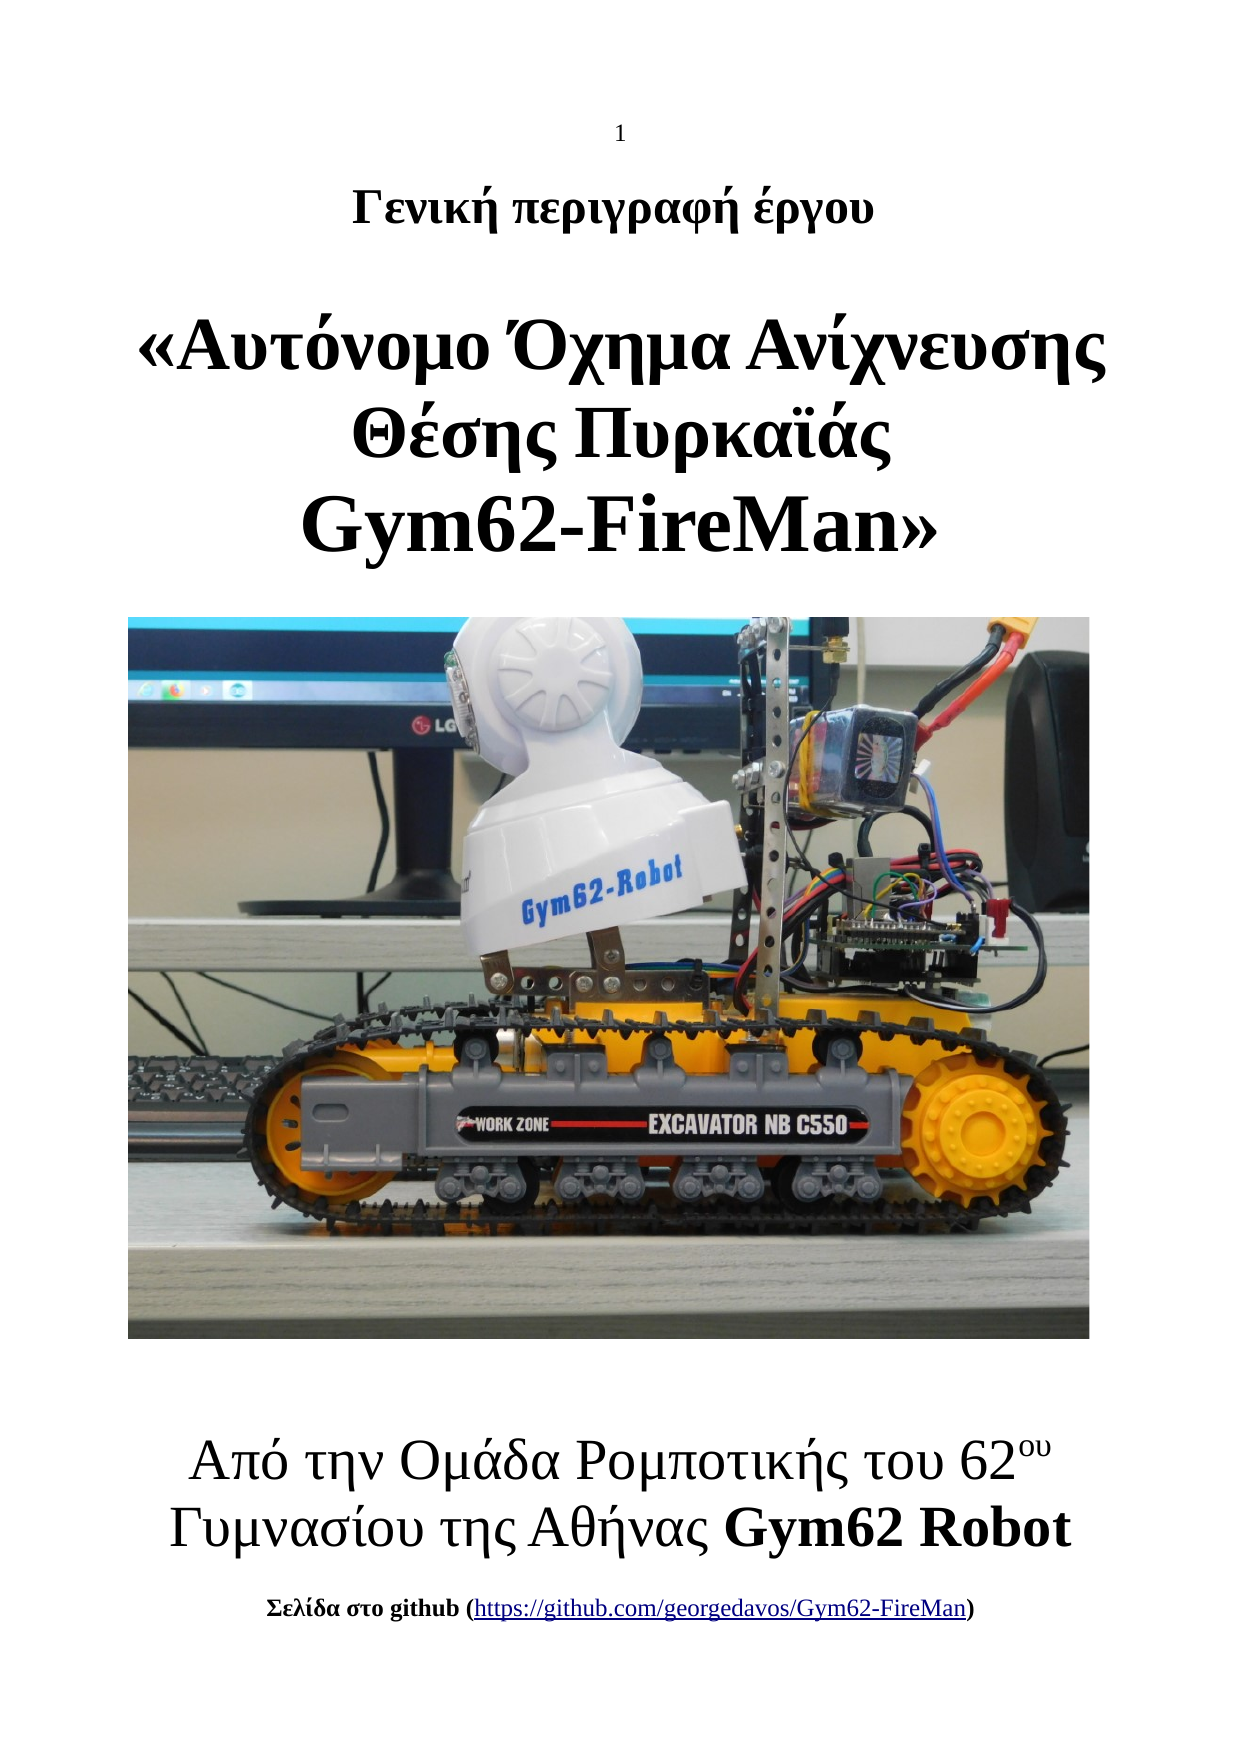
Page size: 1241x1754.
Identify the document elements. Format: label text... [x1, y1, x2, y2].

text Gym62-FireMan» [118, 473, 1122, 569]
text Από την Ομάδα Ρομποτικής του 62ου Γυμνασίου της Αθήνας Gym62 Robot [118, 1425, 1122, 1559]
text «Αυτόνομο Όχημα Ανίχνευσης Θέσης Πυρκαϊάς [118, 291, 1122, 473]
text Σελίδα στο github (https://github.com/georgedavos/Gym62-FireMan) [118, 1593, 1122, 1622]
picture [128, 617, 1090, 1339]
text Γενική περιγραφή έργου [118, 176, 1122, 234]
